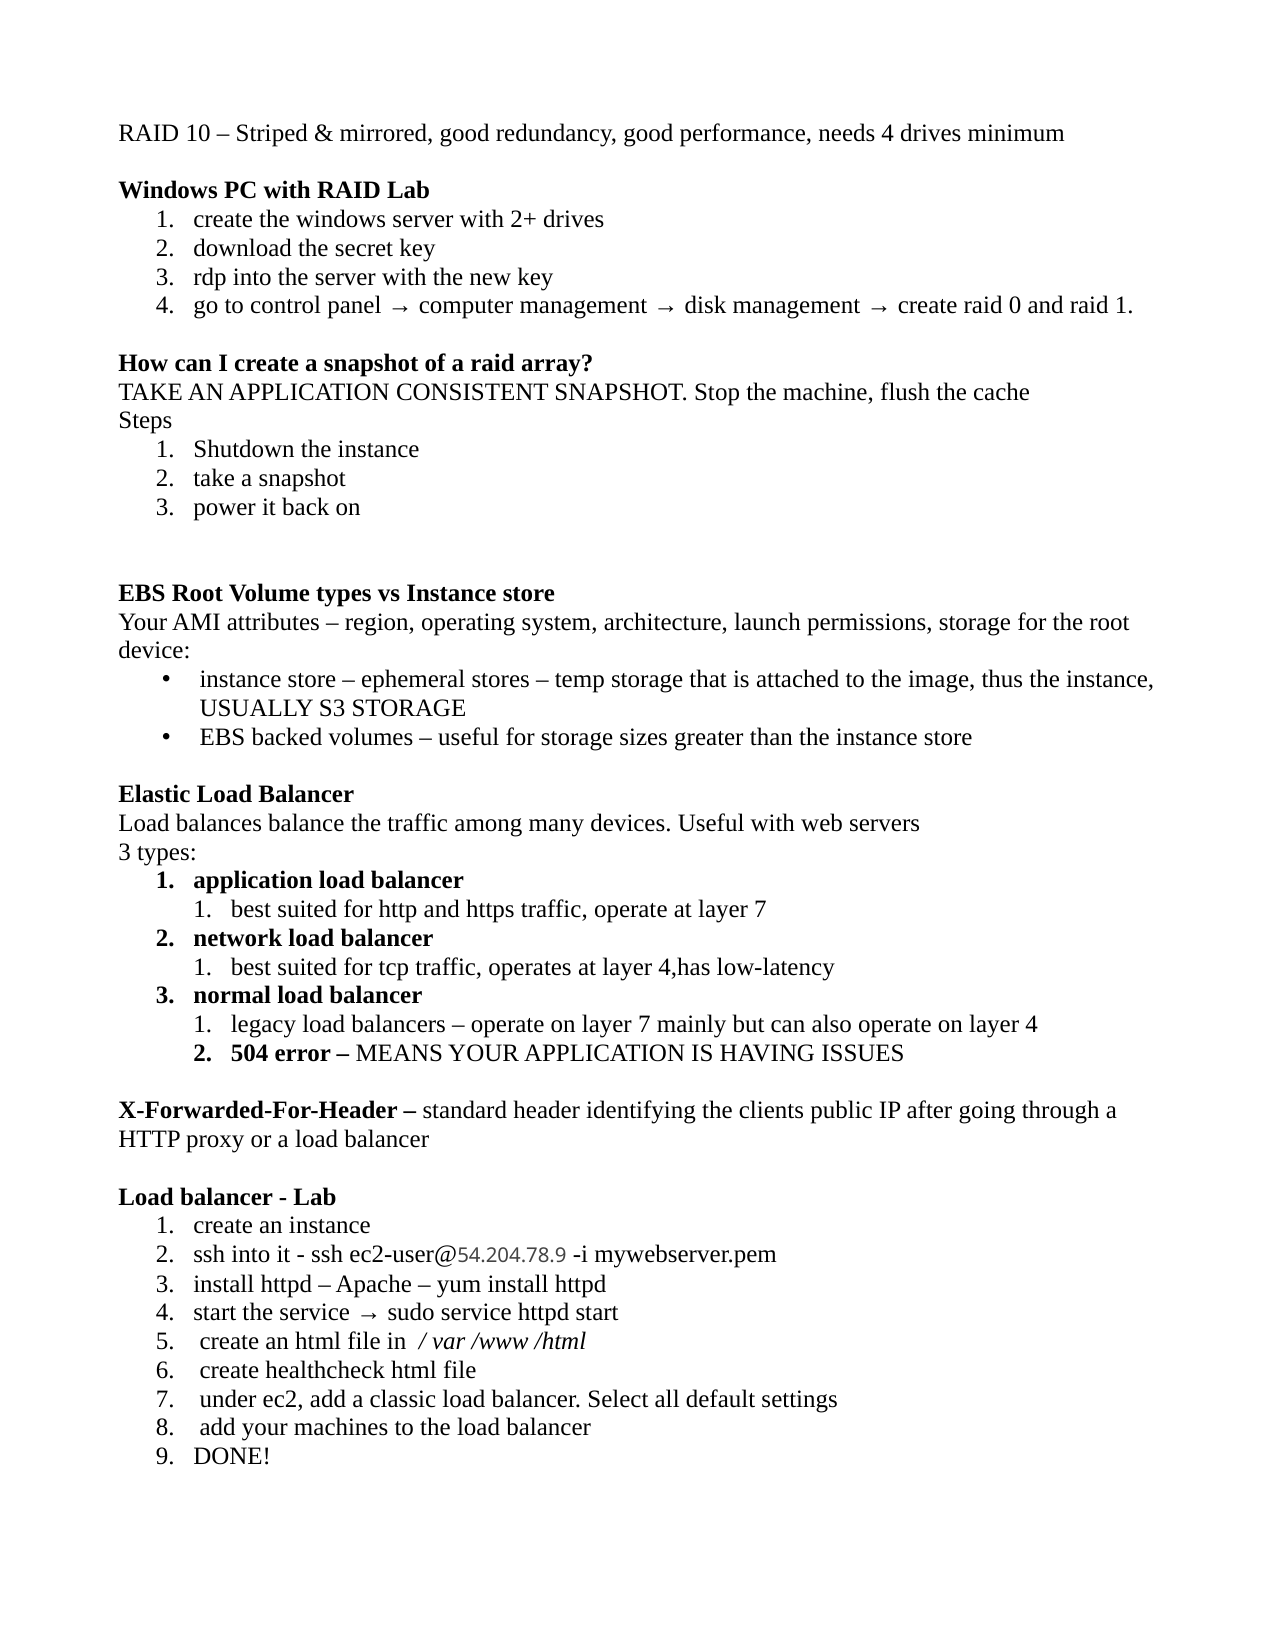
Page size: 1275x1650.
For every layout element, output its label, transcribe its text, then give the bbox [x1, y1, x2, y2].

list normal load balancer [156, 981, 1157, 1009]
text EBS Root Volume types vs Instance store [118, 578, 1157, 607]
list 504 error – MEANS YOUR APPLICATION IS HAVING ISSUES [193, 1038, 1157, 1067]
list take a snapshot [156, 463, 1157, 492]
list network load balancer [156, 923, 1157, 952]
list create healthcheck html file [156, 1355, 1157, 1384]
list instance store – ephemeral stores – temp storage that is attached to the image, thus the instance, USUALLY S3 STORAGE [162, 664, 1157, 722]
list create an html file in / var /www /html [156, 1326, 1157, 1355]
list start the service → sudo service httpd start [156, 1297, 1157, 1326]
text TAKE AN APPLICATION CONSISTENT SNAPSHOT. Stop the machine, flush the cache [118, 377, 1157, 406]
list power it back on [156, 492, 1157, 521]
list legacy load balancers – operate on layer 7 mainly but can also operate on layer 4 [193, 1009, 1157, 1038]
text How can I create a snapshot of a raid array? [118, 348, 1157, 377]
text 3 types: [118, 837, 1157, 866]
text RAID 10 – Striped & mirrored, good redundancy, good performance, needs 4 drives minimum [118, 118, 1157, 147]
text Your AMI attributes – region, operating system, architecture, launch permissions, storage for the root device: [118, 607, 1157, 664]
list go to control panel → computer management → disk management → create raid 0 and raid 1. [156, 291, 1157, 319]
list create the windows server with 2+ drives [156, 204, 1157, 233]
list download the secret key [156, 233, 1157, 262]
text Elastic Load Balancer [118, 779, 1157, 808]
list install httpd – Apache – yum install httpd [156, 1269, 1157, 1297]
list EBS backed volumes – useful for storage sizes greater than the instance store [162, 722, 1157, 751]
text X-Forwarded-For-Header – standard header identifying the clients public IP after going through a HTTP proxy or a load balancer [118, 1096, 1157, 1153]
list Shutdown the instance [156, 434, 1157, 463]
list DONE! [156, 1441, 1157, 1470]
text Load balancer - Lab [118, 1182, 1157, 1211]
list best suited for tcp traffic, operates at layer 4,has low-latency [193, 952, 1157, 981]
list under ec2, add a classic load balancer. Select all default settings [156, 1384, 1157, 1412]
list rdp into the server with the new key [156, 262, 1157, 291]
list create an instance [156, 1211, 1157, 1239]
text Windows PC with RAID Lab [118, 176, 1157, 204]
list best suited for http and https traffic, operate at layer 7 [193, 894, 1157, 923]
list add your machines to the load balancer [156, 1412, 1157, 1441]
list application load balancer [156, 866, 1157, 894]
list ssh into it - ssh ec2-user@54.204.78.9 -i mywebserver.pem [156, 1239, 1157, 1269]
text Steps [118, 406, 1157, 434]
text Load balances balance the traffic among many devices. Useful with web servers [118, 808, 1157, 837]
